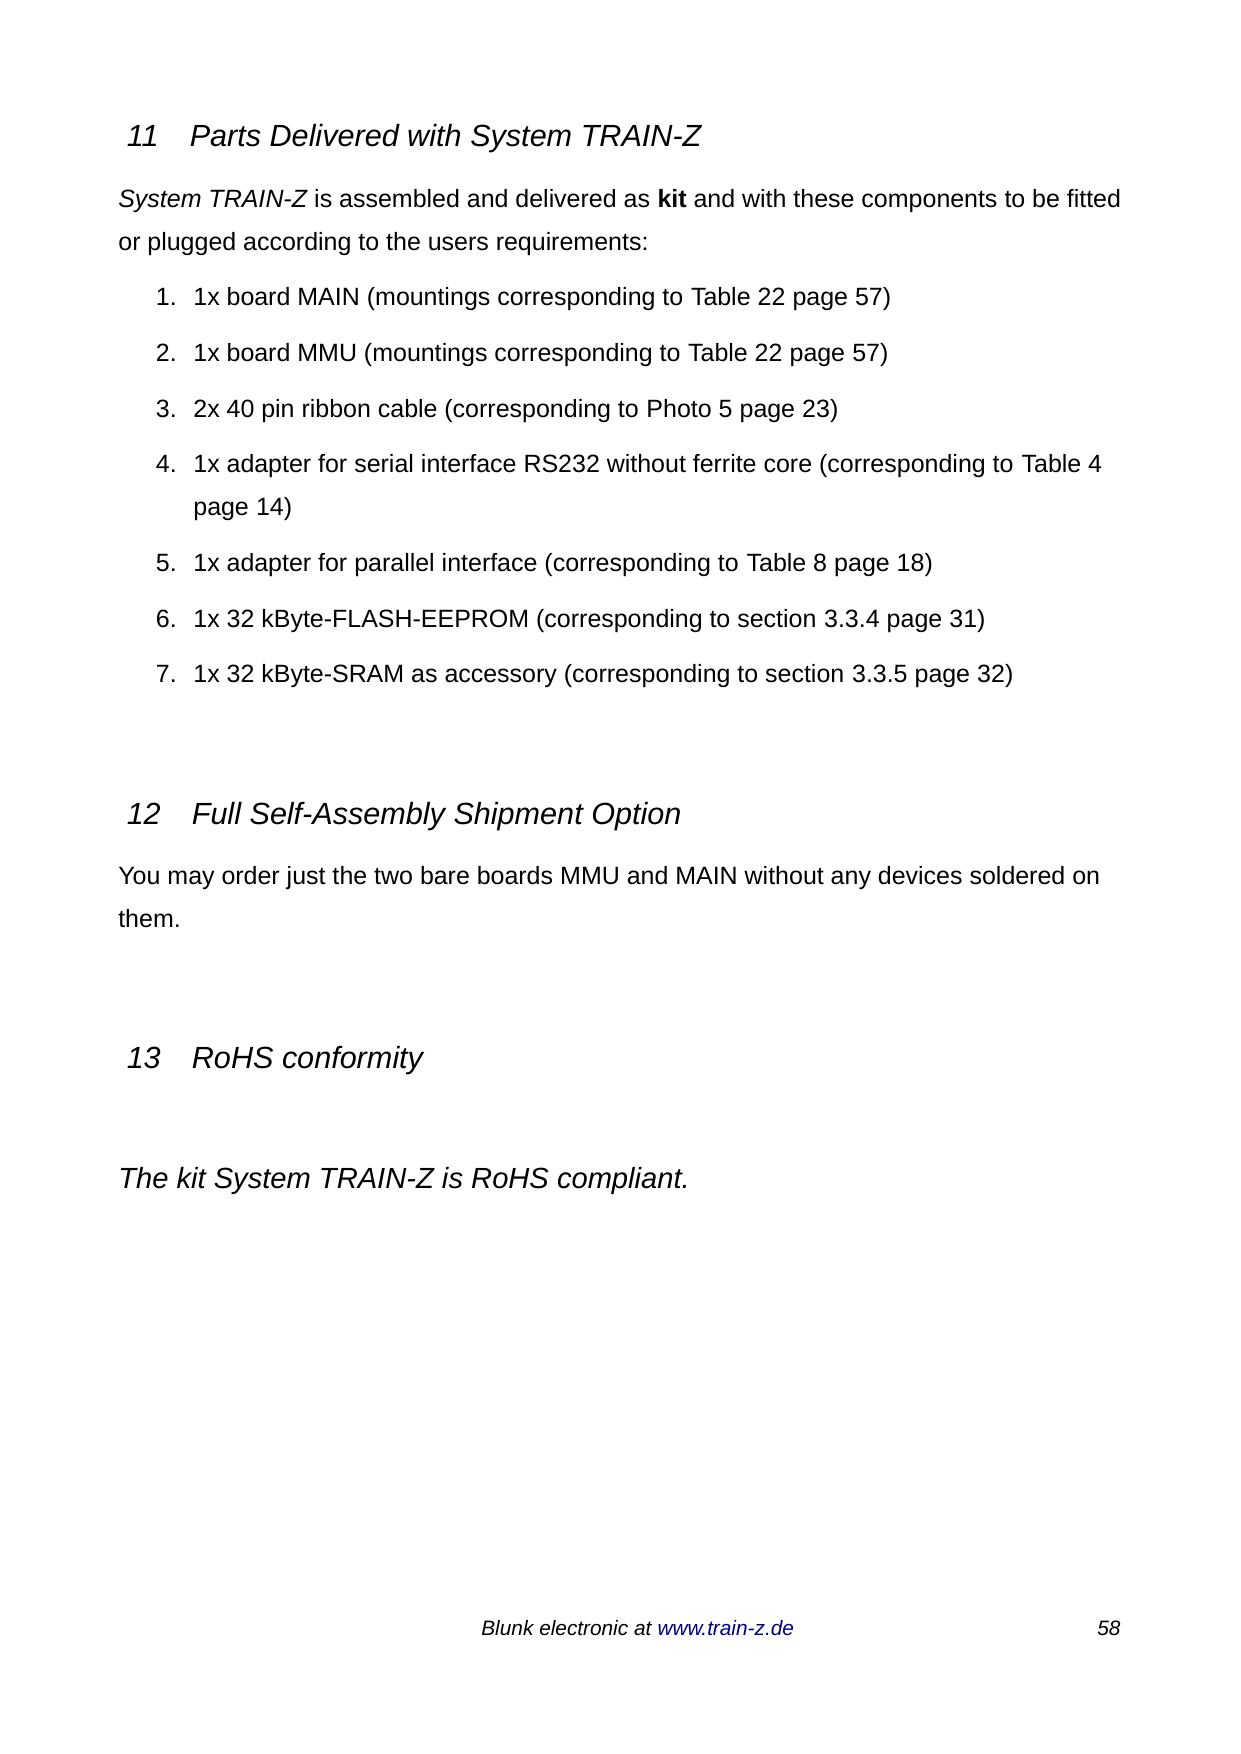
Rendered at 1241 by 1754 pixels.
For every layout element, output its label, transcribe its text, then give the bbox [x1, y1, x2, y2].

list 1x board MAIN (mountings corresponding to Table 22 page 59) [156, 282, 1122, 311]
subtitle RoHS conformity [118, 1040, 1122, 1076]
text You may order just the two bare boards MMU and MAIN without any devices soldered on them. [118, 861, 1122, 933]
subtitle Parts Delivered with System TRAIN-Z [118, 118, 1122, 153]
subtitle Full Self-Assembly Shipment Option [118, 795, 1122, 831]
list 1x board MMU (mountings corresponding to Table 22 page 59) [156, 338, 1122, 367]
text The kit System TRAIN-Z is RoHS compliant. [118, 1161, 1122, 1195]
text System TRAIN-Z is assembled and delivered as kit and with these components to be fitted or plugged according to the users requirements: [118, 183, 1122, 255]
list 1x 32 kByte-FLASH-EEPROM (corresponding to section 3.3.4 page 32) [156, 603, 1122, 632]
list 1x adapter for parallel interface (corresponding to Table 8 page 19) [156, 548, 1122, 577]
list 1x 32 kByte-SRAM as accessory (corresponding to section 3.3.5 page 33) [156, 659, 1122, 688]
list 1x adapter for serial interface RS232 without ferrite core (corresponding to Table 4 page 14) [156, 449, 1122, 521]
list 2x 40 pin ribbon cable (corresponding to Photo 5 page 24) [156, 393, 1122, 422]
